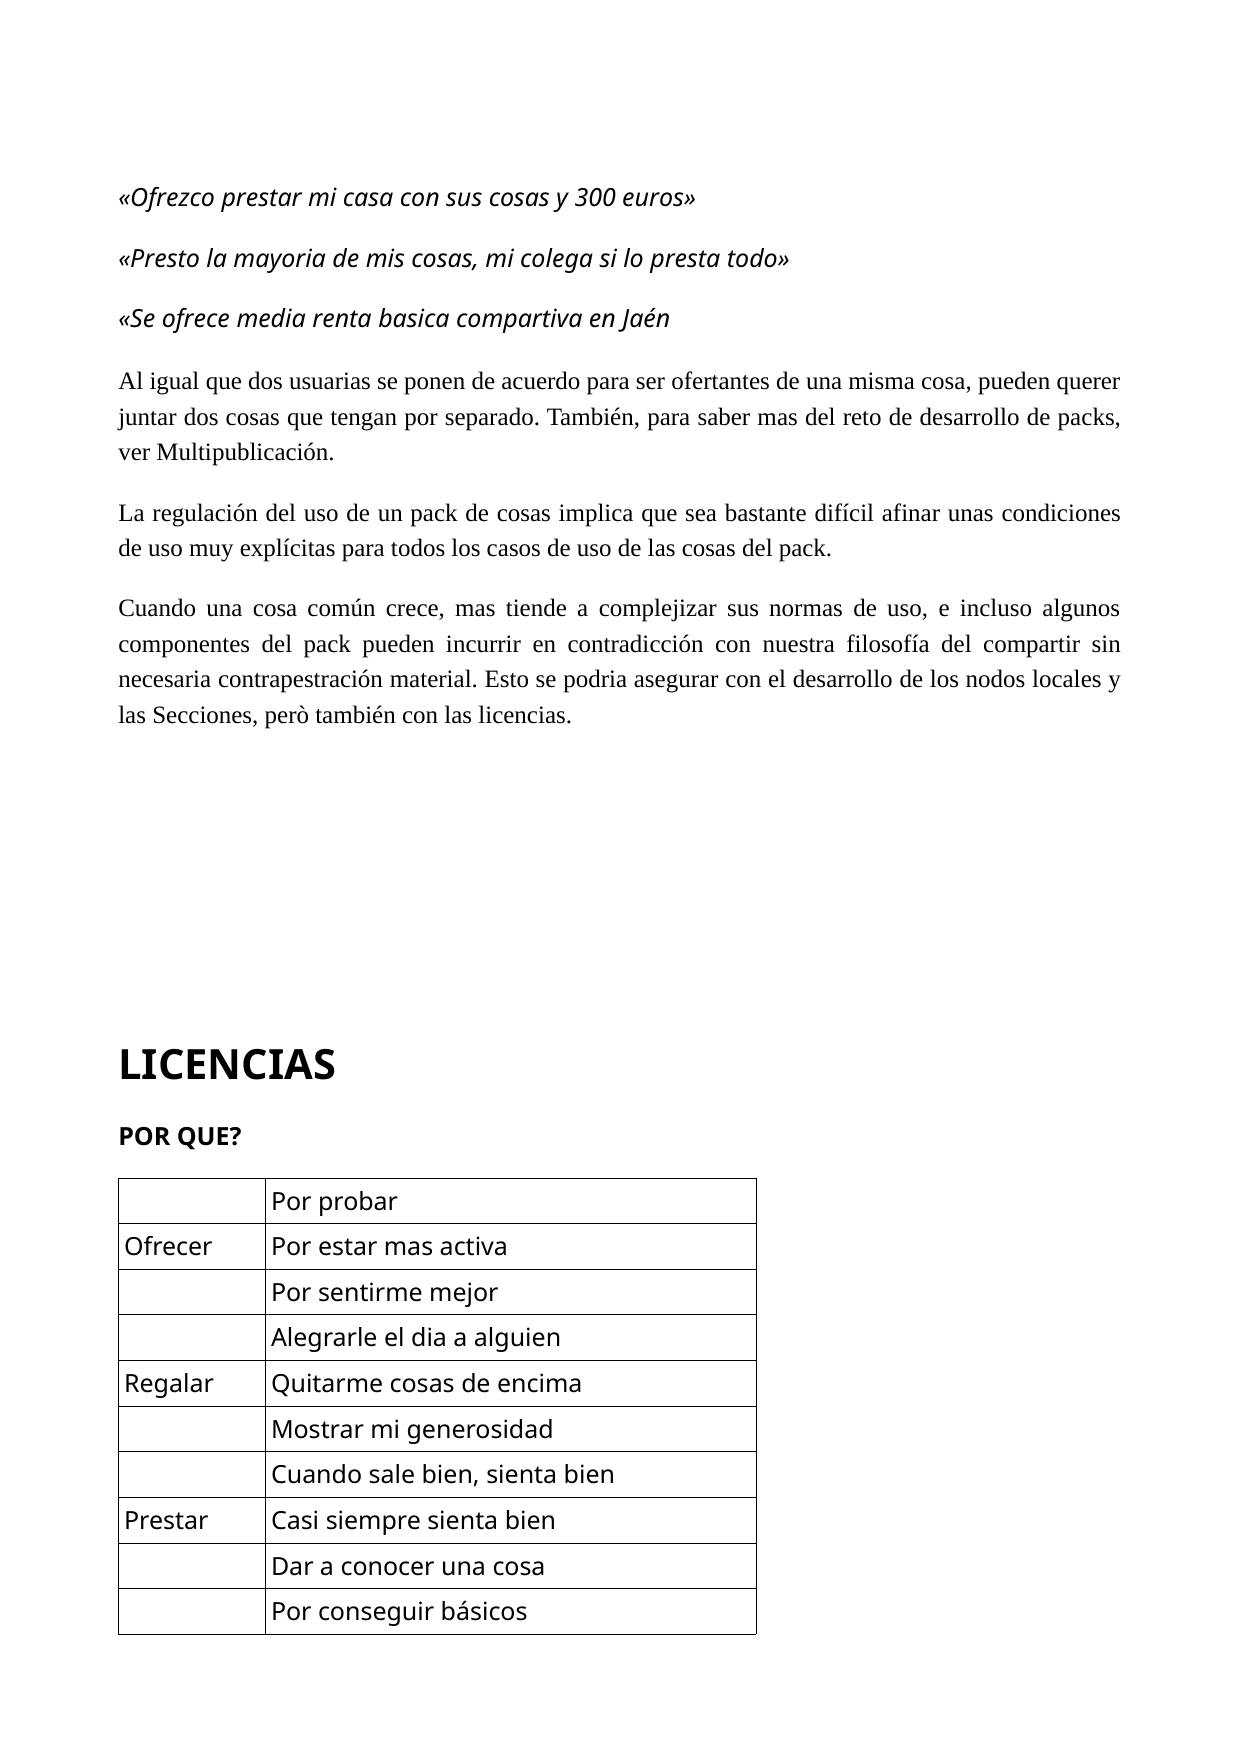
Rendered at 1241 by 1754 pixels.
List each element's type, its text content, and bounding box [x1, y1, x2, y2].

table_cell Prestar [119, 1498, 265, 1542]
text POR QUE? [118, 1117, 1122, 1152]
table_cell Quitarme cosas de encima [266, 1361, 756, 1406]
table_cell Por estar mas activa [266, 1224, 756, 1269]
table_cell [119, 1452, 265, 1497]
text Cuando una cosa común crece, mas tiende a complejizar sus normas de uso, e incluso algunos componentes del pack pueden incurrir en contradicción con nuestra filosofía del compartir sin necesaria contrapestración material. Esto se podria asegurar con el desarrollo de los nodos locales y las Secciones, però también con las licencias. [118, 587, 1122, 728]
table_cell Por conseguir básicos [266, 1589, 756, 1634]
table_cell [119, 1315, 265, 1360]
table_cell [119, 1589, 265, 1634]
table_header Por probar [266, 1179, 756, 1223]
table_cell Regalar [119, 1361, 265, 1406]
table_cell Casi siempre sienta bien [266, 1498, 756, 1542]
text «Se ofrece media renta basica compartiva en Jaén [118, 299, 1122, 335]
table_cell Ofrecer [119, 1224, 265, 1269]
text «Ofrezco prestar mi casa con sus cosas y 300 euros» [118, 178, 1122, 214]
text Al igual que dos usuarias se ponen de acuerdo para ser ofertantes de una misma cosa, pueden querer juntar dos cosas que tengan por separado. También, para saber mas del reto de desarrollo de packs, ver Multipublicación. [118, 360, 1122, 466]
table_cell Dar a conocer una cosa [266, 1544, 756, 1588]
table_cell [119, 1270, 265, 1314]
table_cell [119, 1407, 265, 1451]
table_cell Alegrarle el dia a alguien [266, 1315, 756, 1360]
table_cell Mostrar mi generosidad [266, 1407, 756, 1451]
table_cell Cuando sale bien, sienta bien [266, 1452, 756, 1497]
table_header [119, 1179, 265, 1223]
table_cell [119, 1544, 265, 1588]
text La regulación del uso de un pack de cosas implica que sea bastante difícil afinar unas condiciones de uso muy explícitas para todos los casos de uso de las cosas del pack. [118, 491, 1122, 562]
text «Presto la mayoria de mis cosas, mi colega si lo presta todo» [118, 239, 1122, 274]
text LICENCIAS [118, 1035, 1122, 1092]
table_cell Por sentirme mejor [266, 1270, 756, 1314]
